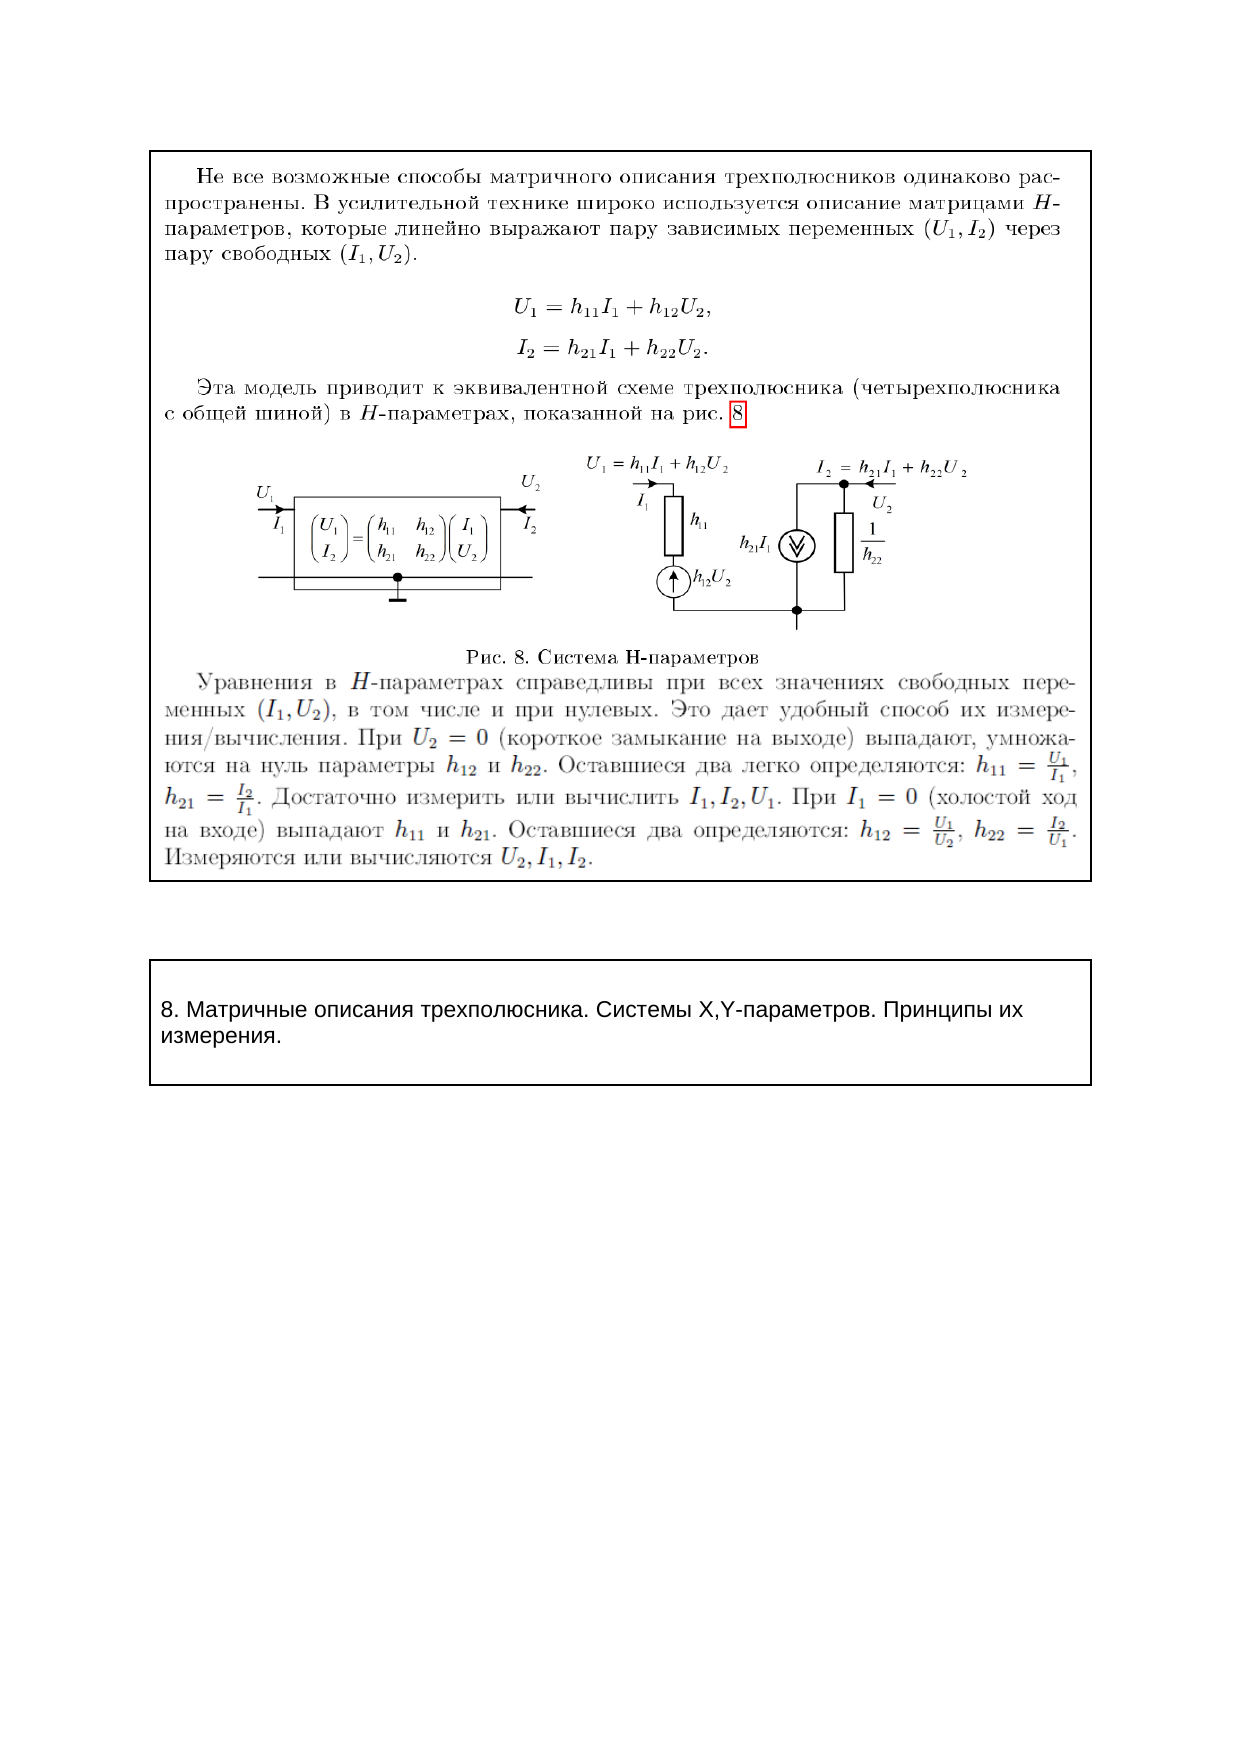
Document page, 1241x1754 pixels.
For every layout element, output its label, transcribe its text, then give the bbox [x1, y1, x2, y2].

picture [160, 162, 1078, 870]
table_header 8. Матричные описания трехполюсника. Системы X,Y-параметров. Принципы их измерения. [151, 961, 1090, 1084]
table_cell [151, 152, 1090, 880]
